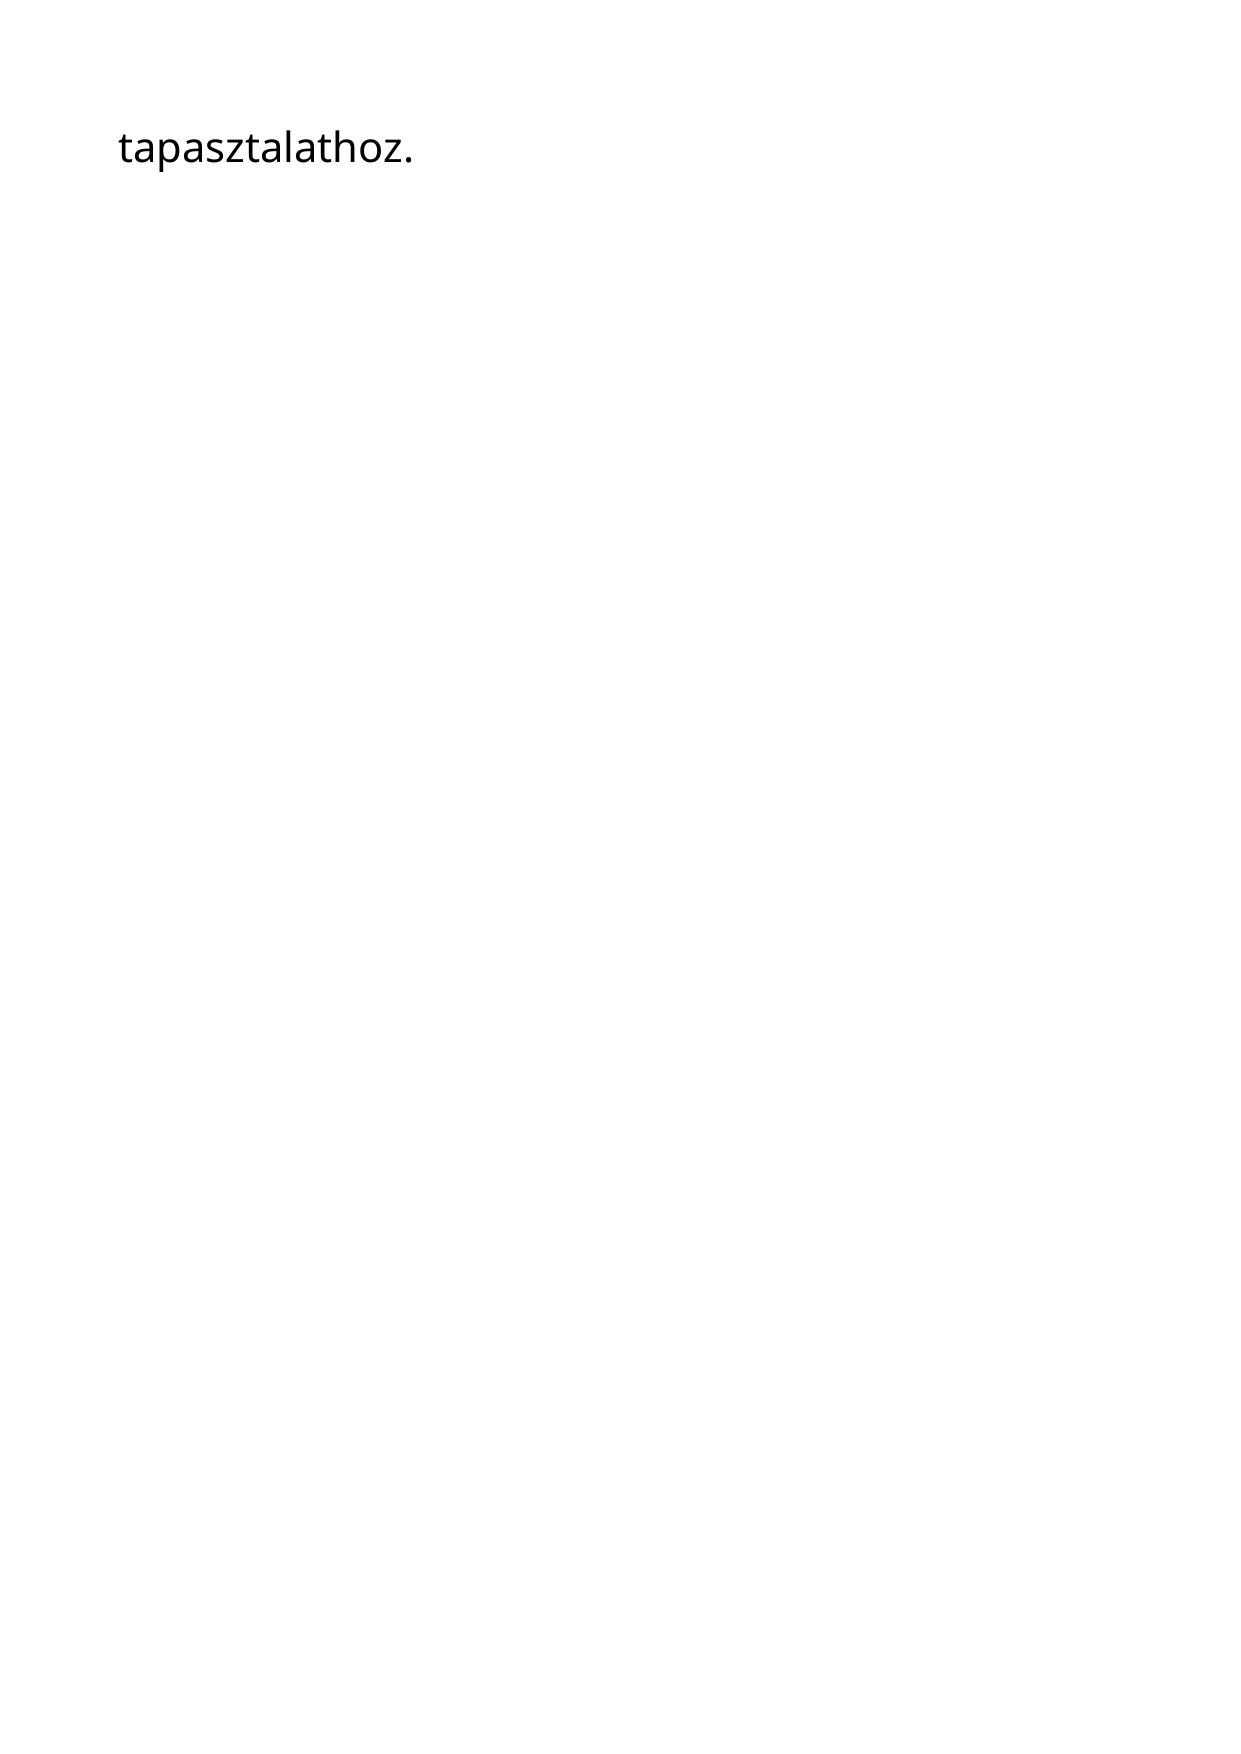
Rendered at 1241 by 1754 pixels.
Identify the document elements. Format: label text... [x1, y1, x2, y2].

text tapasztalathoz. [118, 118, 1122, 175]
